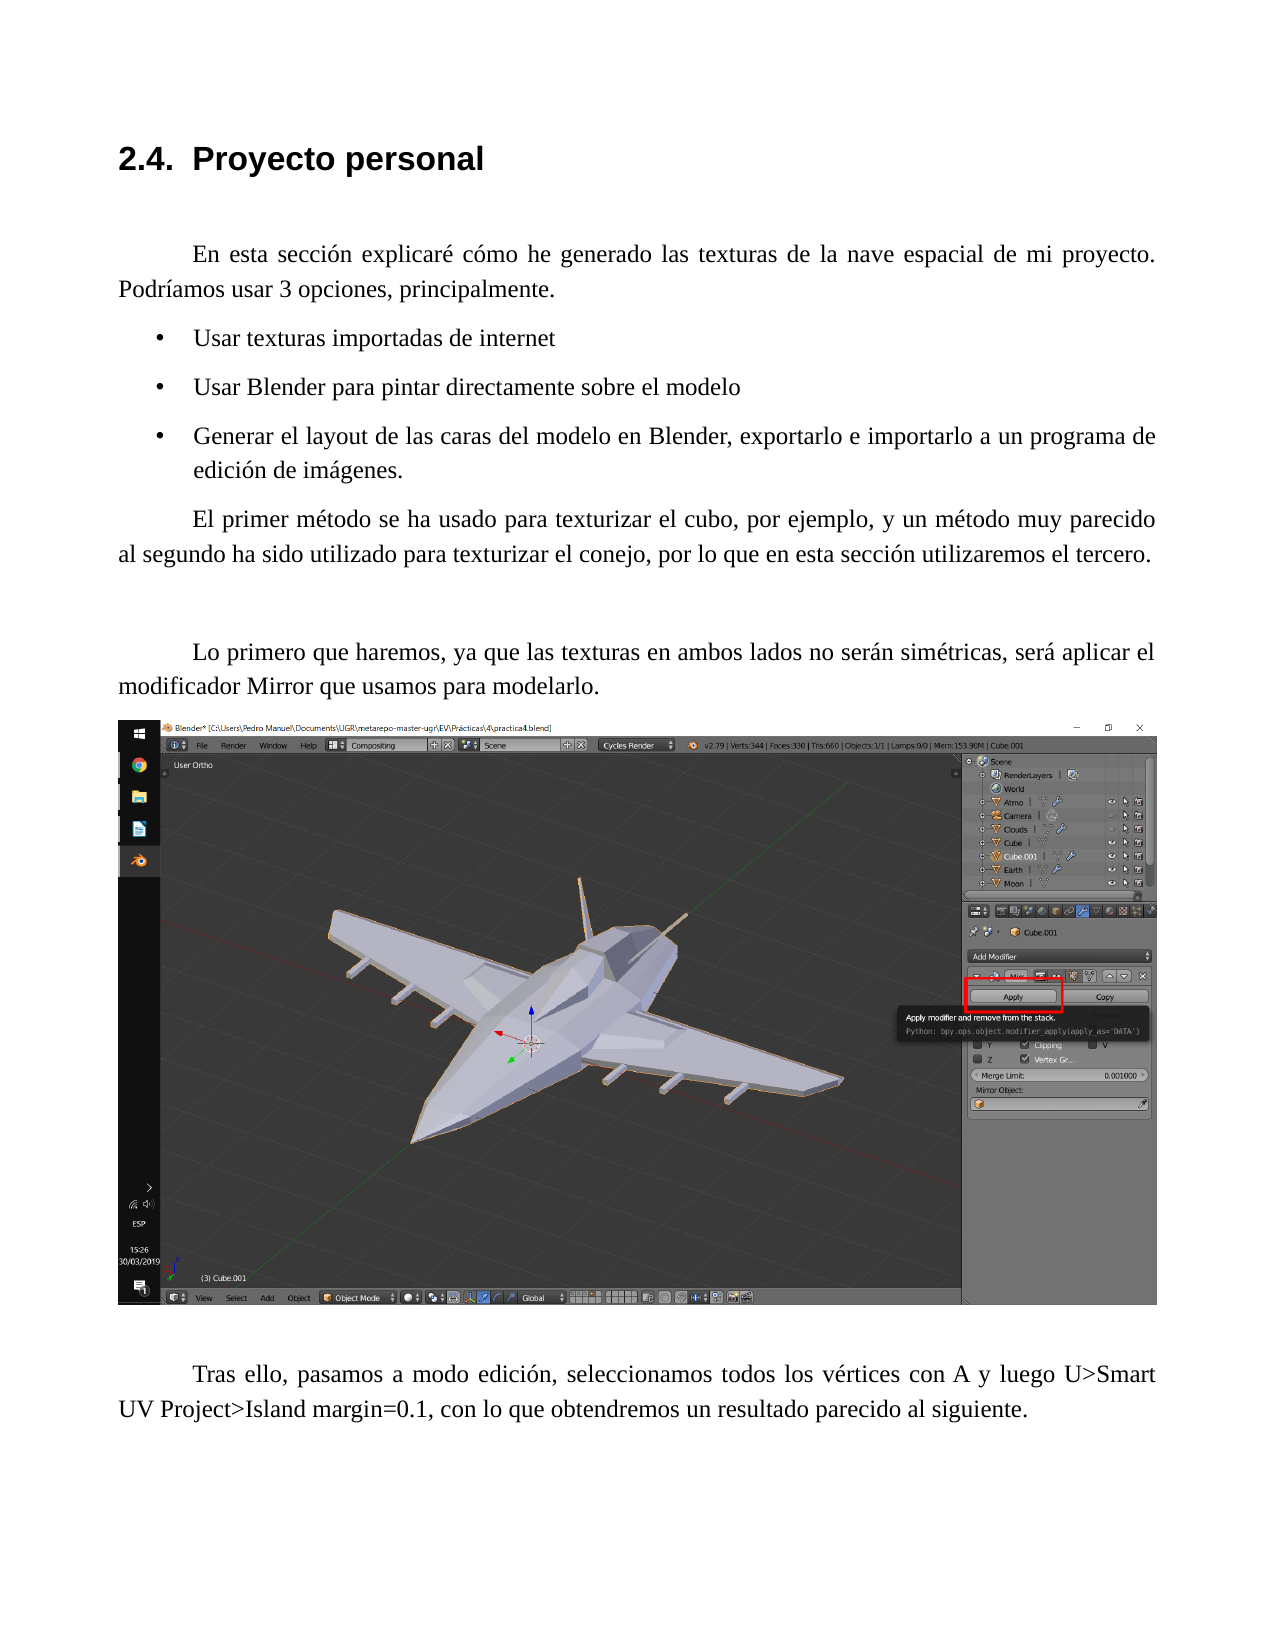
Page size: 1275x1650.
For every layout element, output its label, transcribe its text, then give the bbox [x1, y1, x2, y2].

subtitle 2.4. Proyecto personal [118, 139, 1157, 178]
list Usar texturas importadas de internet [156, 323, 1157, 351]
picture [118, 720, 1157, 1305]
list Usar Blender para pintar directamente sobre el modelo [156, 372, 1157, 401]
text Tras ello, pasamos a modo edición, seleccionamos todos los vértices con A y luego U>Smart UV Project>Island margin=0.1, con lo que obtendremos un resultado parecido al siguiente. [118, 1359, 1157, 1423]
text El primer método se ha usado para texturizar el cubo, por ejemplo, y un método muy parecido al segundo ha sido utilizado para texturizar el conejo, por lo que en esta sección utilizaremos el tercero. [118, 504, 1157, 568]
list Generar el layout de las caras del modelo en Blender, exportarlo e importarlo a un programa de edición de imágenes. [156, 421, 1157, 484]
text En esta sección explicaré cómo he generado las texturas de la nave espacial de mi proyecto. Podríamos usar 3 opciones, principalmente. [118, 239, 1157, 302]
text Lo primero que haremos, ya que las texturas en ambos lados no serán simétricas, será aplicar el modificador Mirror que usamos para modelarlo. [118, 637, 1157, 700]
